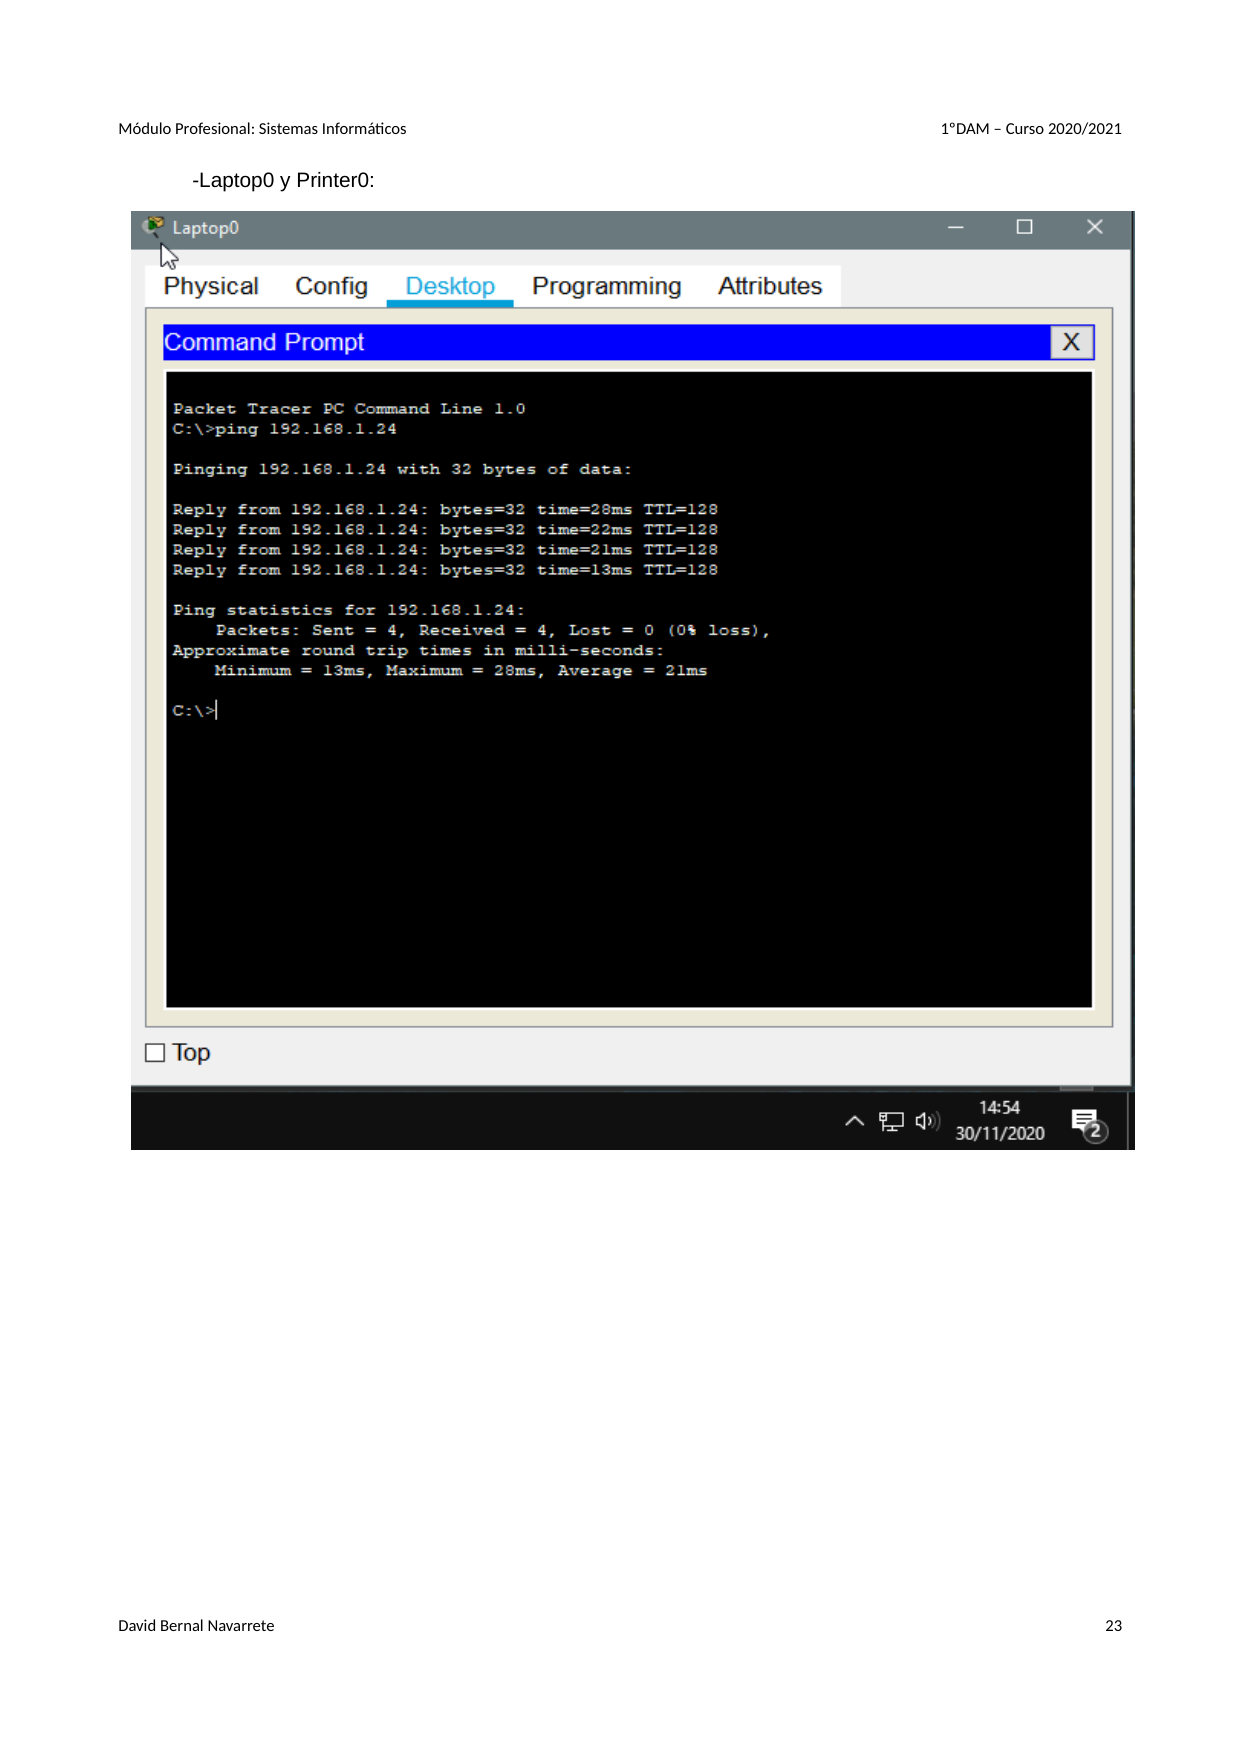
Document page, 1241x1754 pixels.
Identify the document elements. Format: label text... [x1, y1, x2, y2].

text -Laptop0 y Printer0: [118, 168, 1122, 192]
picture [131, 211, 1135, 1150]
